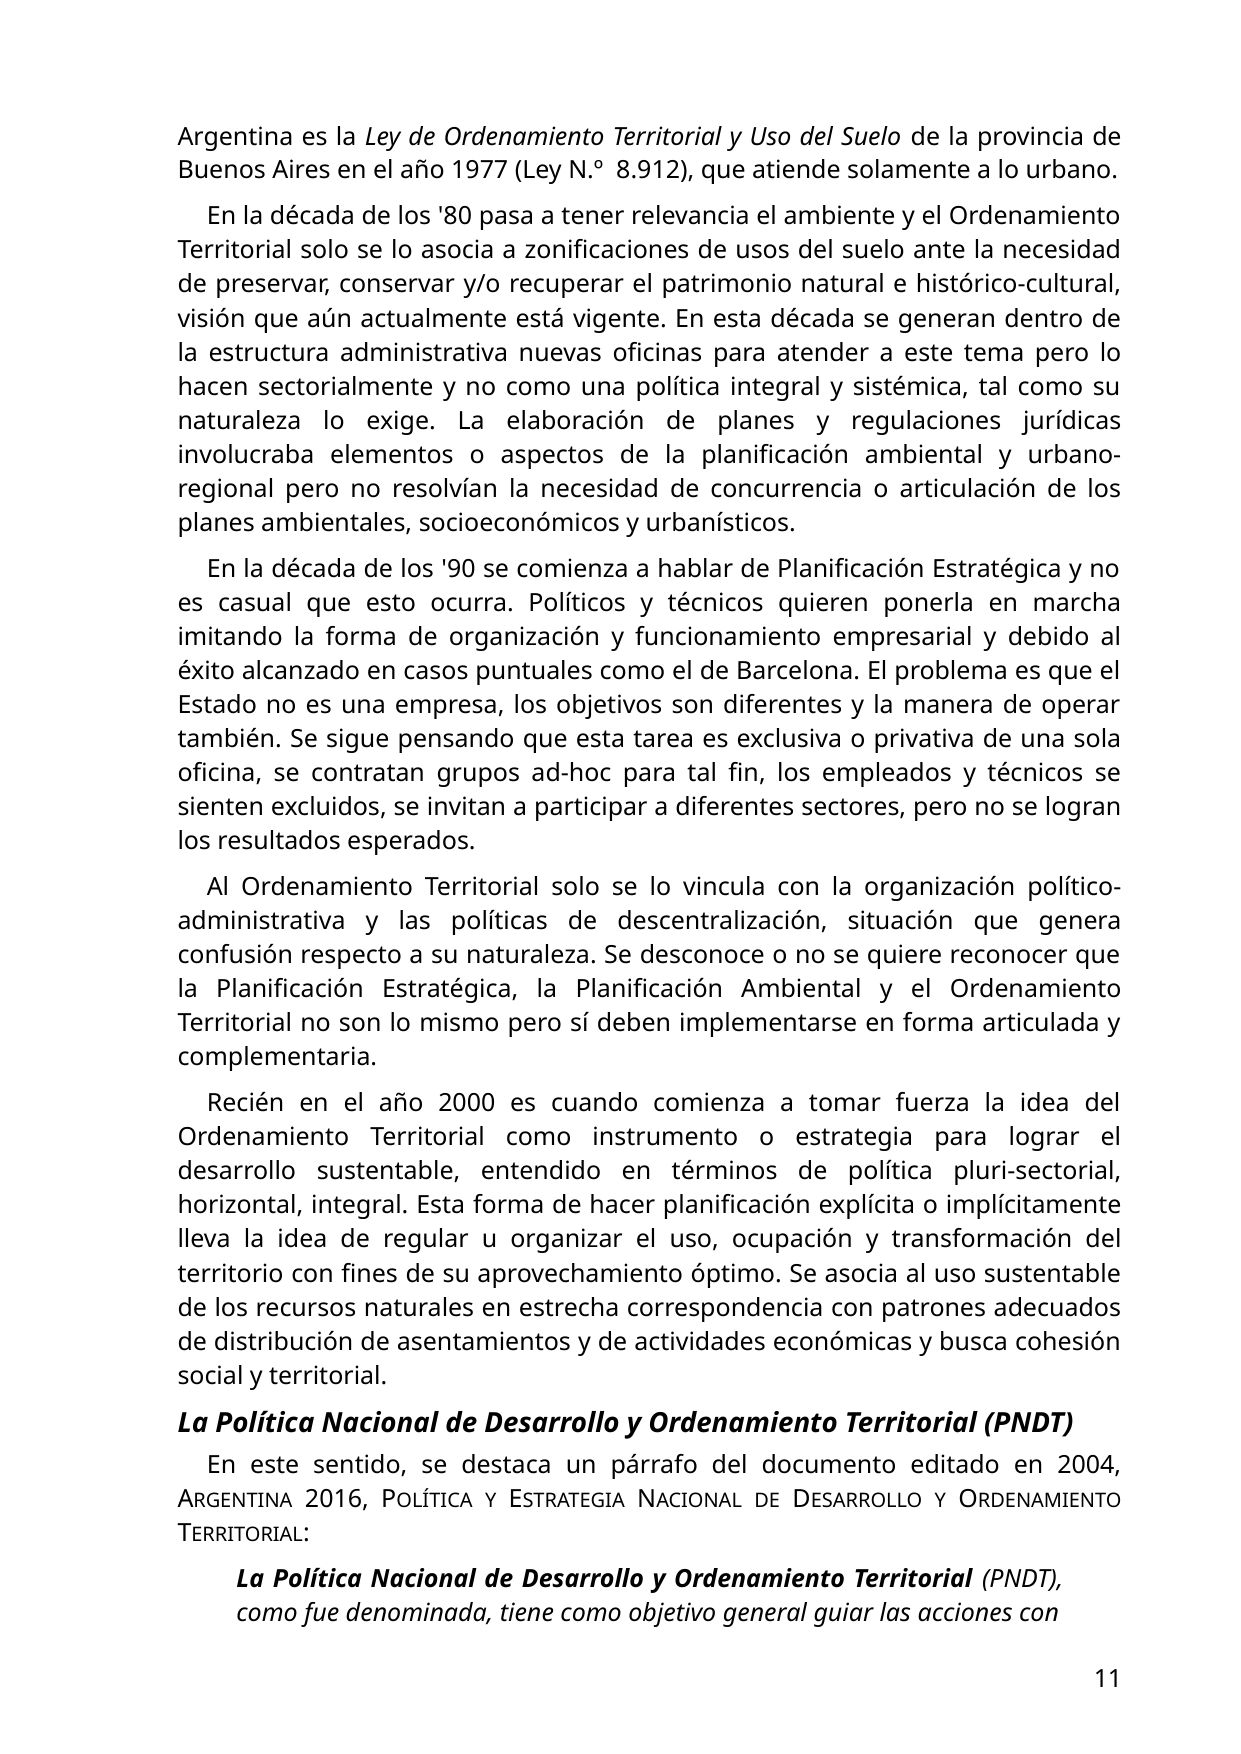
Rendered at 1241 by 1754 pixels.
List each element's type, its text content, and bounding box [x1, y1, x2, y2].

text Recién en el año 2000 es cuando comienza a tomar fuerza la idea del Ordenamiento Territorial como instrumento o estrategia para lograr el desarrollo sustentable, entendido en términos de política pluri-sectorial, horizontal, integral. Esta forma de hacer planificación explícita o implícitamente lleva la idea de regular u organizar el uso, ocupación y transformación del territorio con fines de su aprovechamiento óptimo. Se asocia al uso sustentable de los recursos naturales en estrecha correspondencia con patrones adecuados de distribución de asentamientos y de actividades económicas y busca cohesión social y territorial. [177, 1085, 1122, 1391]
text Argentina es la Ley de Ordenamiento Territorial y Uso del Suelo de la provincia de Buenos Aires en el año 1977 (Ley N.º 8.912), que atiende solamente a lo urbano. [177, 118, 1122, 186]
text Al Ordenamiento Territorial solo se lo vincula con la organización político-administrativa y las políticas de descentralización, situación que genera confusión respecto a su naturaleza. Se desconoce o no se quiere reconocer que la Planificación Estratégica, la Planificación Ambiental y el Ordenamiento Territorial no son lo mismo pero sí deben implementarse en forma articulada y complementaria. [177, 869, 1122, 1073]
text En la década de los '90 se comienza a hablar de Planificación Estratégica y no es casual que esto ocurra. Políticos y técnicos quieren ponerla en marcha imitando la forma de organización y funcionamiento empresarial y debido al éxito alcanzado en casos puntuales como el de Barcelona. El problema es que el Estado no es una empresa, los objetivos son diferentes y la manera de operar también. Se sigue pensando que esta tarea es exclusiva o privativa de una sola oficina, se contratan grupos ad-hoc para tal fin, los empleados y técnicos se sienten excluidos, se invitan a participar a diferentes sectores, pero no se logran los resultados esperados. [177, 550, 1122, 857]
text La Política Nacional de Desarrollo y Ordenamiento Territorial (PNDT), como fue denominada, tiene como objetivo general guiar las acciones con [236, 1561, 1063, 1629]
subtitle La Política Nacional de Desarrollo y Ordenamiento Territorial (PNDT) [177, 1403, 1122, 1441]
text En este sentido, se destaca un párrafo del documento editado en 2004, Argentina 2016, Política y Estrategia Nacional de Desarrollo y Ordenamiento Territorial: [177, 1447, 1122, 1549]
text En la década de los '80 pasa a tener relevancia el ambiente y el Ordenamiento Territorial solo se lo asocia a zonificaciones de usos del suelo ante la necesidad de preservar, conservar y/o recuperar el patrimonio natural e histórico-cultural, visión que aún actualmente está vigente. En esta década se generan dentro de la estructura administrativa nuevas oficinas para atender a este tema pero lo hacen sectorialmente y no como una política integral y sistémica, tal como su naturaleza lo exige. La elaboración de planes y regulaciones jurídicas involucraba elementos o aspectos de la planificación ambiental y urbano-regional pero no resolvían la necesidad de concurrencia o articulación de los planes ambientales, socioeconómicos y urbanísticos. [177, 198, 1122, 539]
